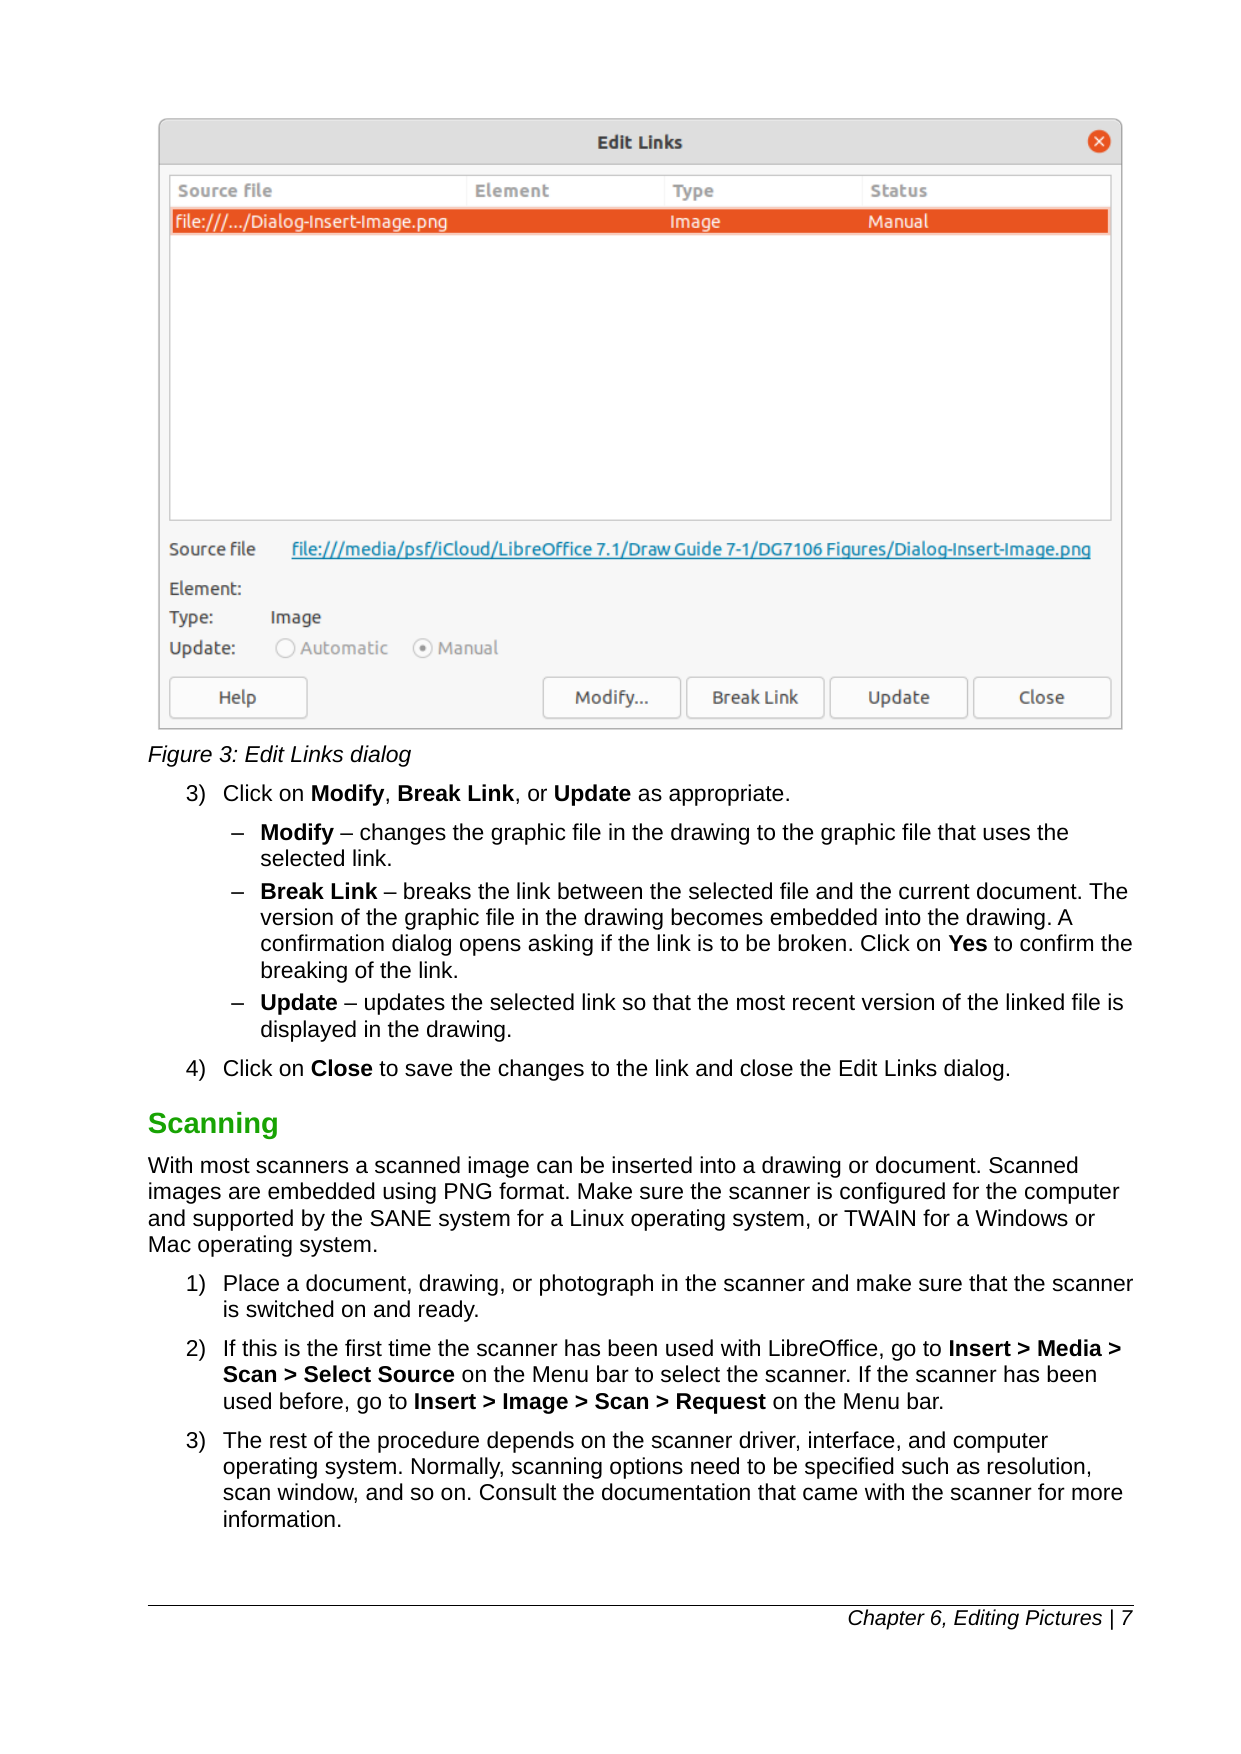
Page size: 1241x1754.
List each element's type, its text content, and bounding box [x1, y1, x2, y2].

subtitle Scanning [148, 1106, 1134, 1139]
text Figure 3: Edit Links dialog [148, 741, 1134, 767]
list Break Link – breaks the link between the selected file and the current document. The version of the graphic file in the drawing becomes embedded into the drawing. A confirmation dialog opens asking if the link is to be broken. Click on Yes to confirm the breaking of the link. [231, 878, 1134, 983]
list Place a document, drawing, or photograph in the scanner and make sure that the scanner is switched on and ready. [206, 1270, 1134, 1323]
list Click on Close to save the changes to the link and close the Edit Links dialog. [206, 1054, 1134, 1081]
list The rest of the procedure depends on the scanner driver, interface, and computer operating system. Normally, scanning options need to be specified such as resolution, scan window, and so on. Consult the documentation that came with the scanner for more information. [206, 1427, 1134, 1532]
text With most scanners a scanned image can be inserted into a drawing or document. Scanned images are embedded using PNG format. Make sure the scanner is configured for the computer and supported by the SANE system for a Linux operating system, or TWAIN for a Windows or Mac operating system. [148, 1152, 1134, 1257]
picture [147, 118, 1134, 741]
list Click on Modify, Break Link, or Update as appropriate. [206, 780, 1134, 806]
list Modify – changes the graphic file in the drawing to the graphic file that uses the selected link. [231, 819, 1134, 871]
list Update – updates the selected link so that the most recent version of the linked file is displayed in the drawing. [231, 989, 1134, 1042]
list If this is the first time the scanner has been used with LibreOffice, go to Insert > Media > Scan > Select Source on the Menu bar to select the scanner. If the scanner has been used before, go to Insert > Image > Scan > Request on the Menu bar. [206, 1335, 1134, 1414]
